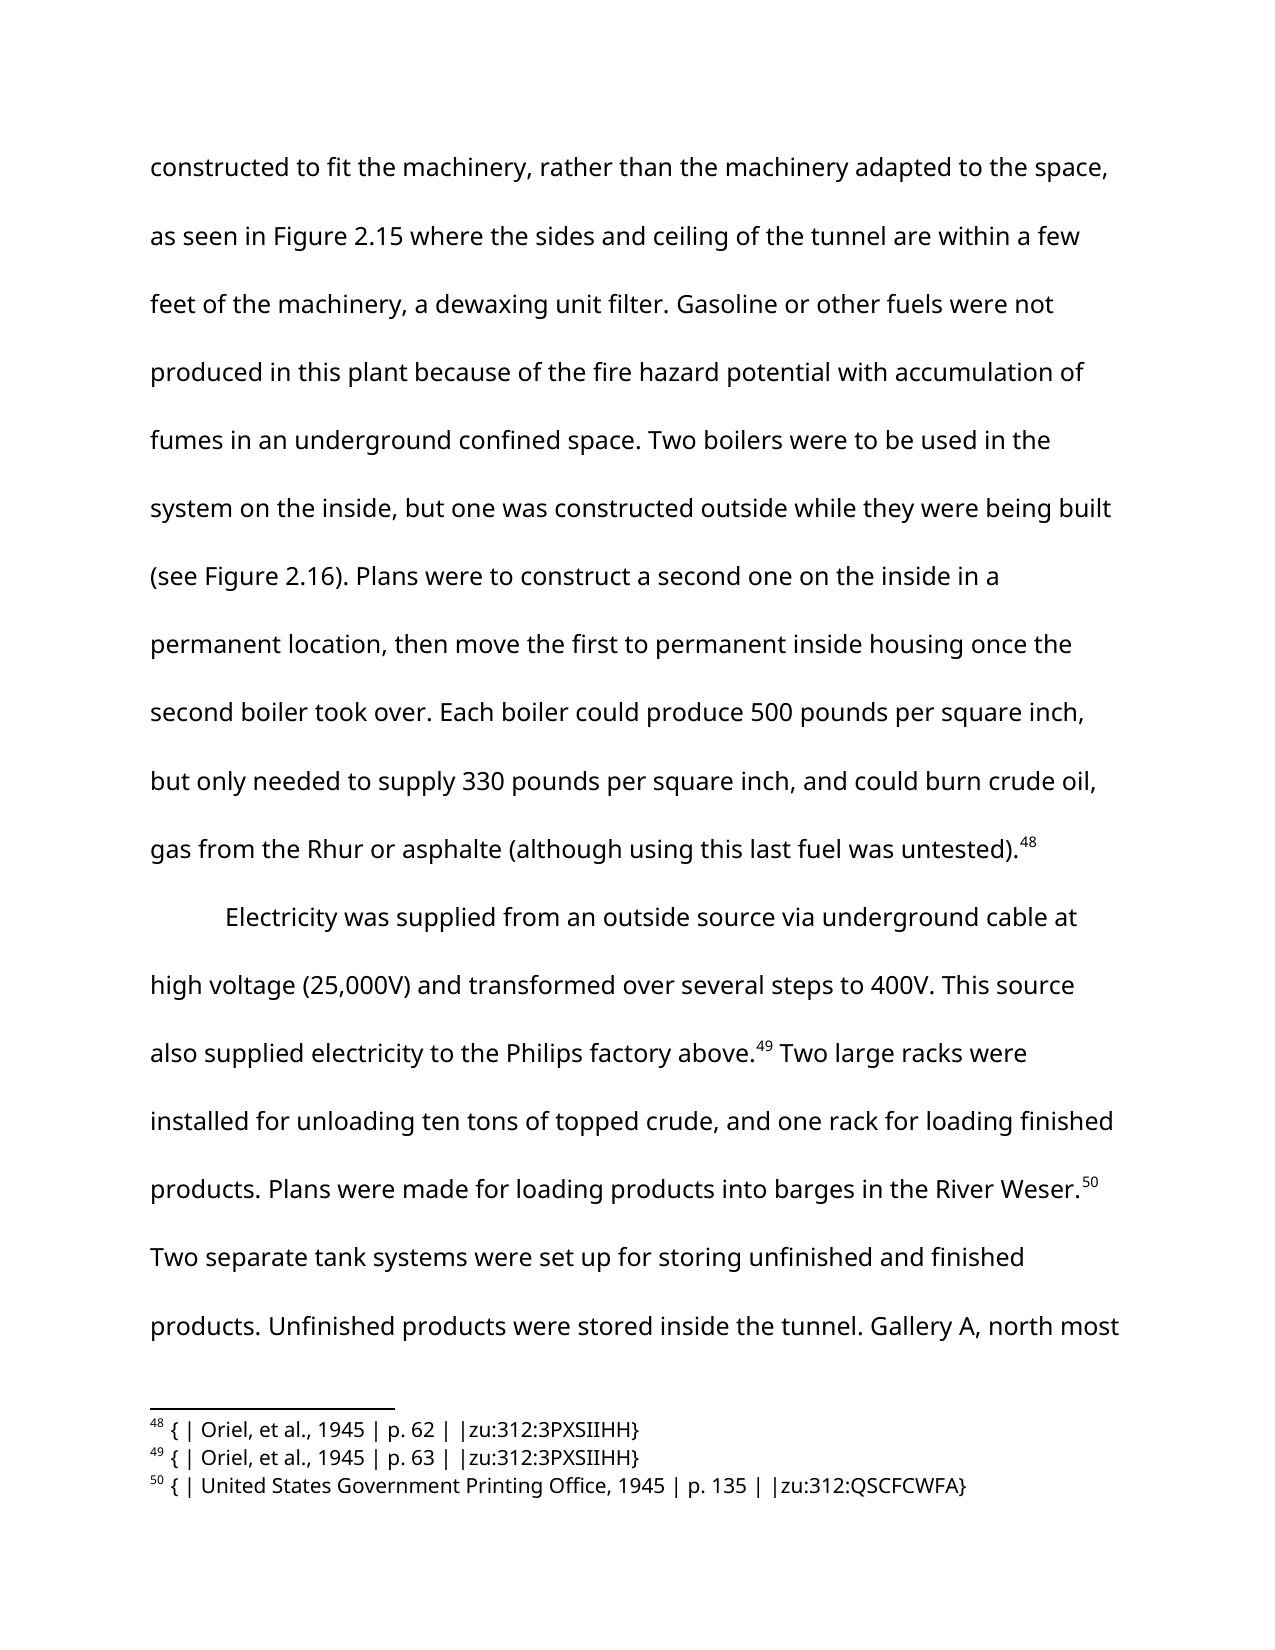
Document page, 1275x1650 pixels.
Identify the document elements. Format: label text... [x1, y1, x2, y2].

text { | Oriel, et al., 1945 | p. 62 | |zu:312:3PXSIIHH} [150, 1415, 1125, 1443]
text { | United States Government Printing Office, 1945 | p. 135 | |zu:312:QSCFCWFA} [150, 1472, 1125, 1500]
text Electricity was supplied from an outside source via underground cable at high voltage (25,000V) and transformed over several steps to 400V. This source also supplied electricity to the Philips factory above. Two large racks were installed for unloading ten tons of topped crude, and one rack for loading finished products. Plans were made for loading products into barges in the River Weser. Two separate tank systems were set up for storing unfinished and finished products. Unfinished products were stored inside the tunnel. Gallery A, north most [150, 899, 1125, 1342]
text constructed to fit the machinery, rather than the machinery adapted to the space, as seen in Figure 2.15 where the sides and ceiling of the tunnel are within a few feet of the machinery, a dewaxing unit filter. Gasoline or other fuels were not produced in this plant because of the fire hazard potential with accumulation of fumes in an underground confined space. Two boilers were to be used in the system on the inside, but one was constructed outside while they were being built (see Figure 2.16). Plans were to construct a second one on the inside in a permanent location, then move the first to permanent inside housing once the second boiler took over. Each boiler could produce 500 pounds per square inch, but only needed to supply 330 pounds per square inch, and could burn crude oil, gas from the Rhur or asphalte (although using this last fuel was untested). [150, 150, 1125, 865]
text { | Oriel, et al., 1945 | p. 63 | |zu:312:3PXSIIHH} [150, 1443, 1125, 1472]
